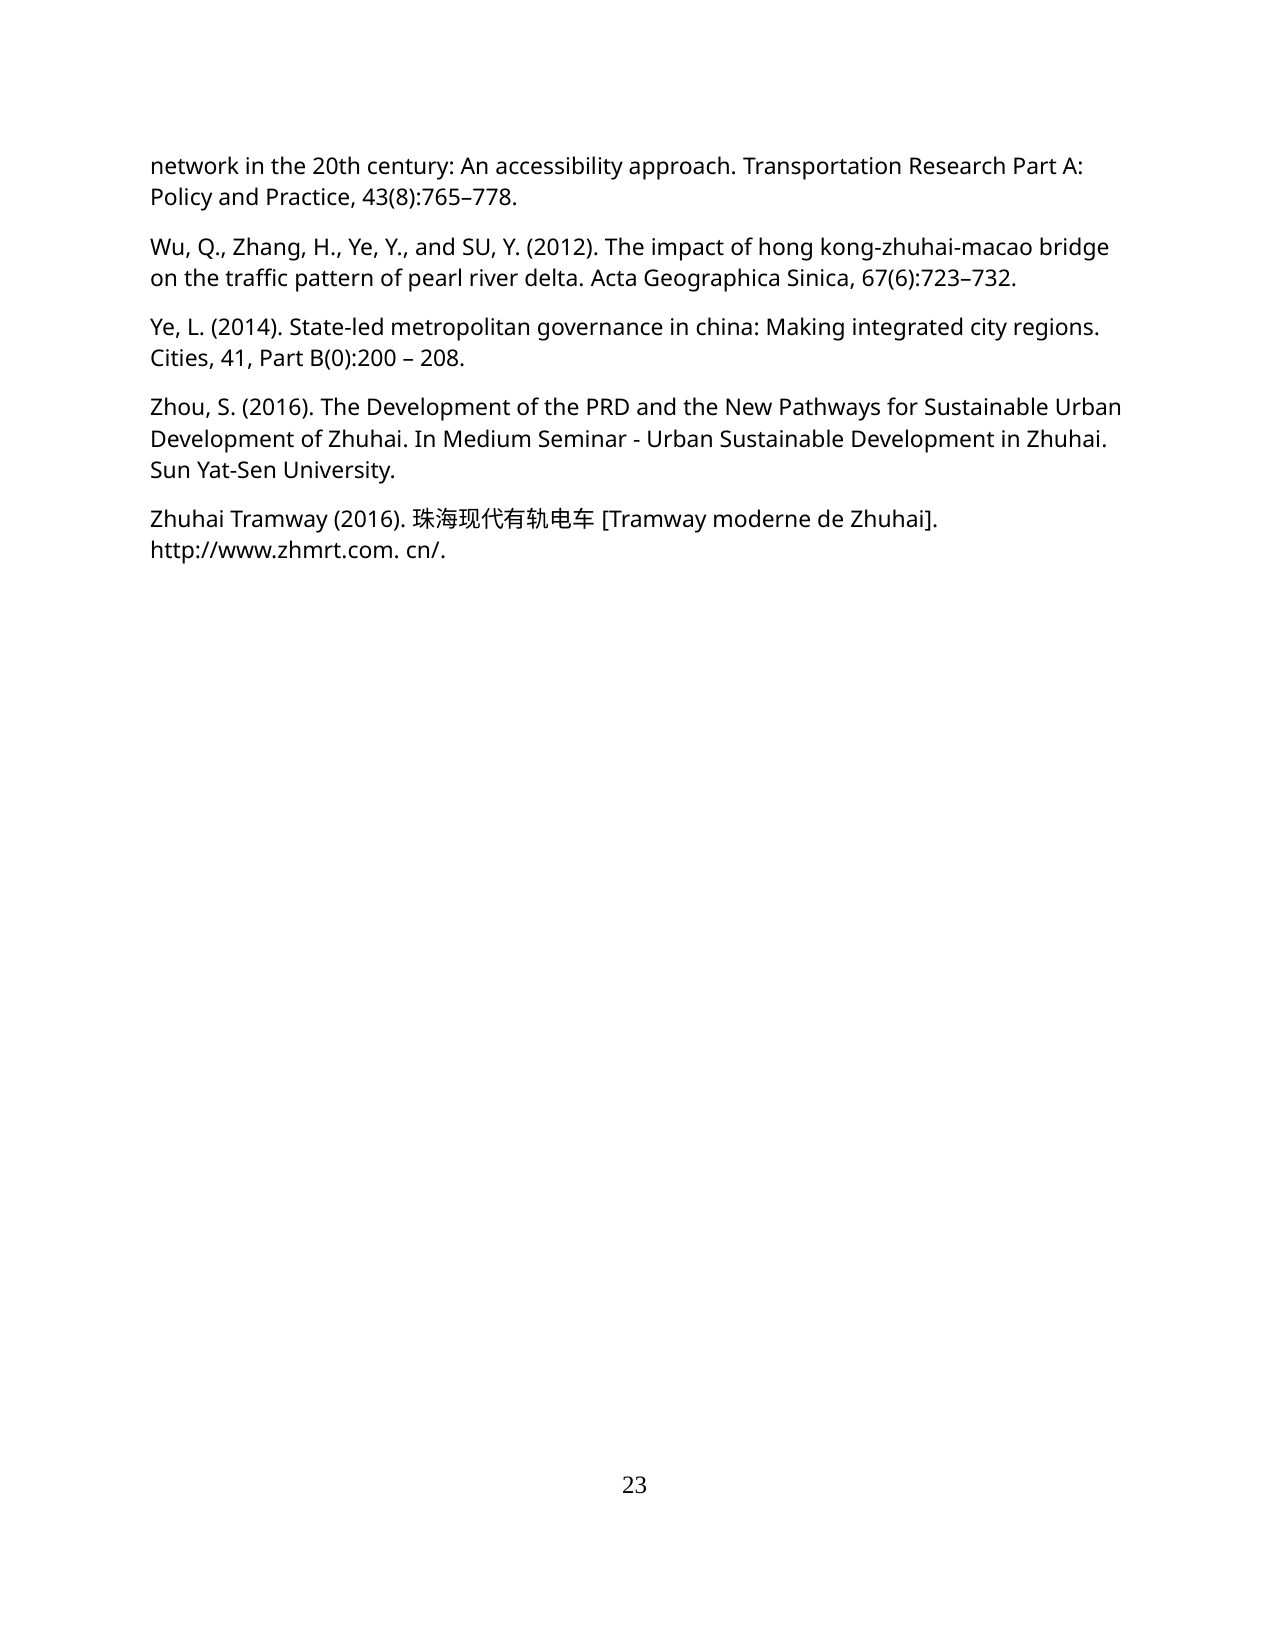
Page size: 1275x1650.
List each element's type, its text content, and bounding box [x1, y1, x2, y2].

text Zhuhai Tramway (2016). 珠海现代有轨电车 [Tramway moderne de Zhuhai]. http://www.zhmrt.com. cn/. [150, 503, 1125, 565]
text Ye, L. (2014). State-led metropolitan governance in china: Making integrated city regions. Cities, 41, Part B(0):200 – 208. [150, 311, 1125, 373]
text Zhou, S. (2016). The Development of the PRD and the New Pathways for Sustainable Urban Development of Zhuhai. In Medium Seminar - Urban Sustainable Development in Zhuhai. Sun Yat-Sen University. [150, 391, 1125, 485]
text network in the 20th century: An accessibility approach. Transportation Research Part A: Policy and Practice, 43(8):765–778. [150, 150, 1125, 212]
text Wu, Q., Zhang, H., Ye, Y., and SU, Y. (2012). The impact of hong kong-zhuhai-macao bridge on the traffic pattern of pearl river delta. Acta Geographica Sinica, 67(6):723–732. [150, 230, 1125, 293]
